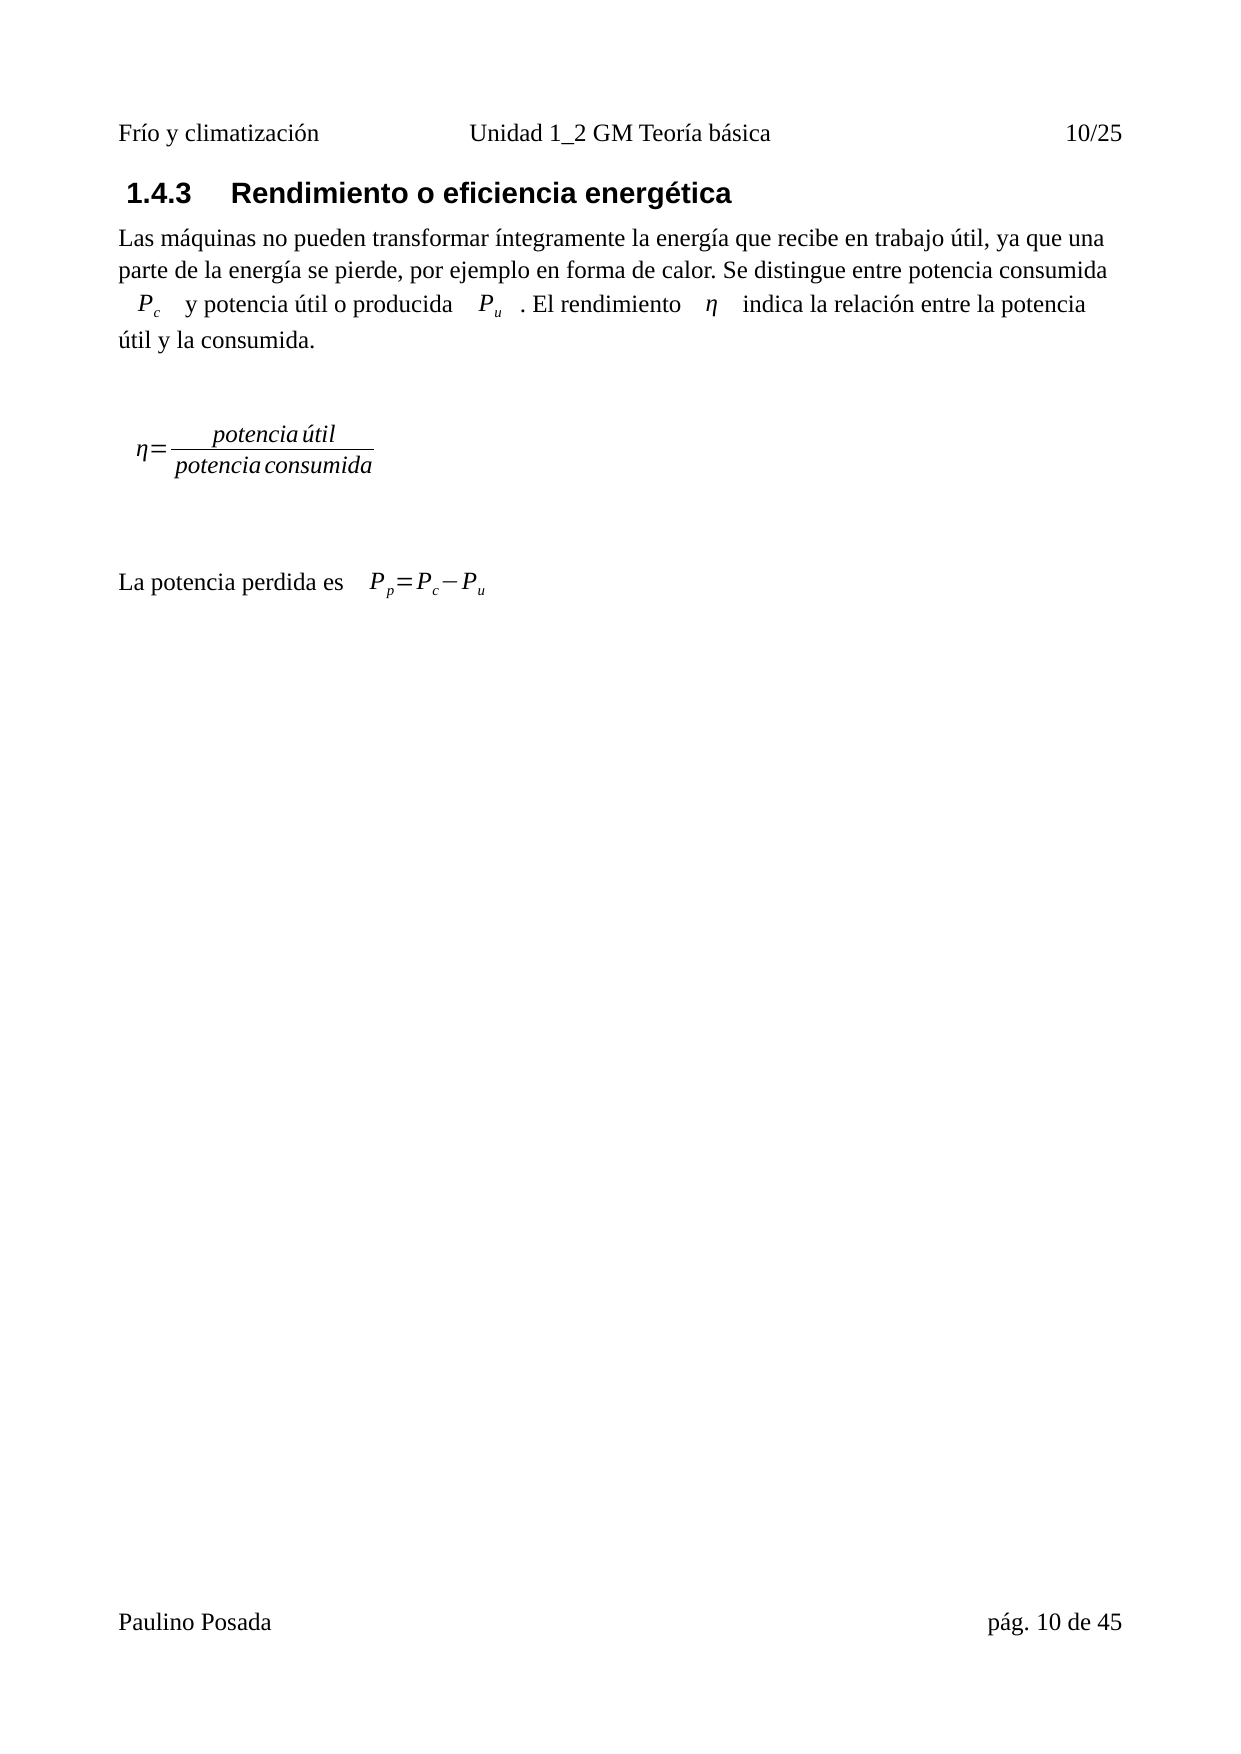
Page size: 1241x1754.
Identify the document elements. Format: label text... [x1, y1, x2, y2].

subtitle Rendimiento o eficiencia energética [118, 176, 1122, 210]
text Las máquinas no pueden transformar íntegramente la energía que recibe en trabajo útil, ya que una parte de la energía se pierde, por ejemplo en forma de calor. Se distingue entre potencia consumida y potencia útil o producida . El rendimiento indica la relación entre la potencia útil y la consumida. [118, 223, 1122, 354]
text La potencia perdida es [118, 567, 1122, 599]
